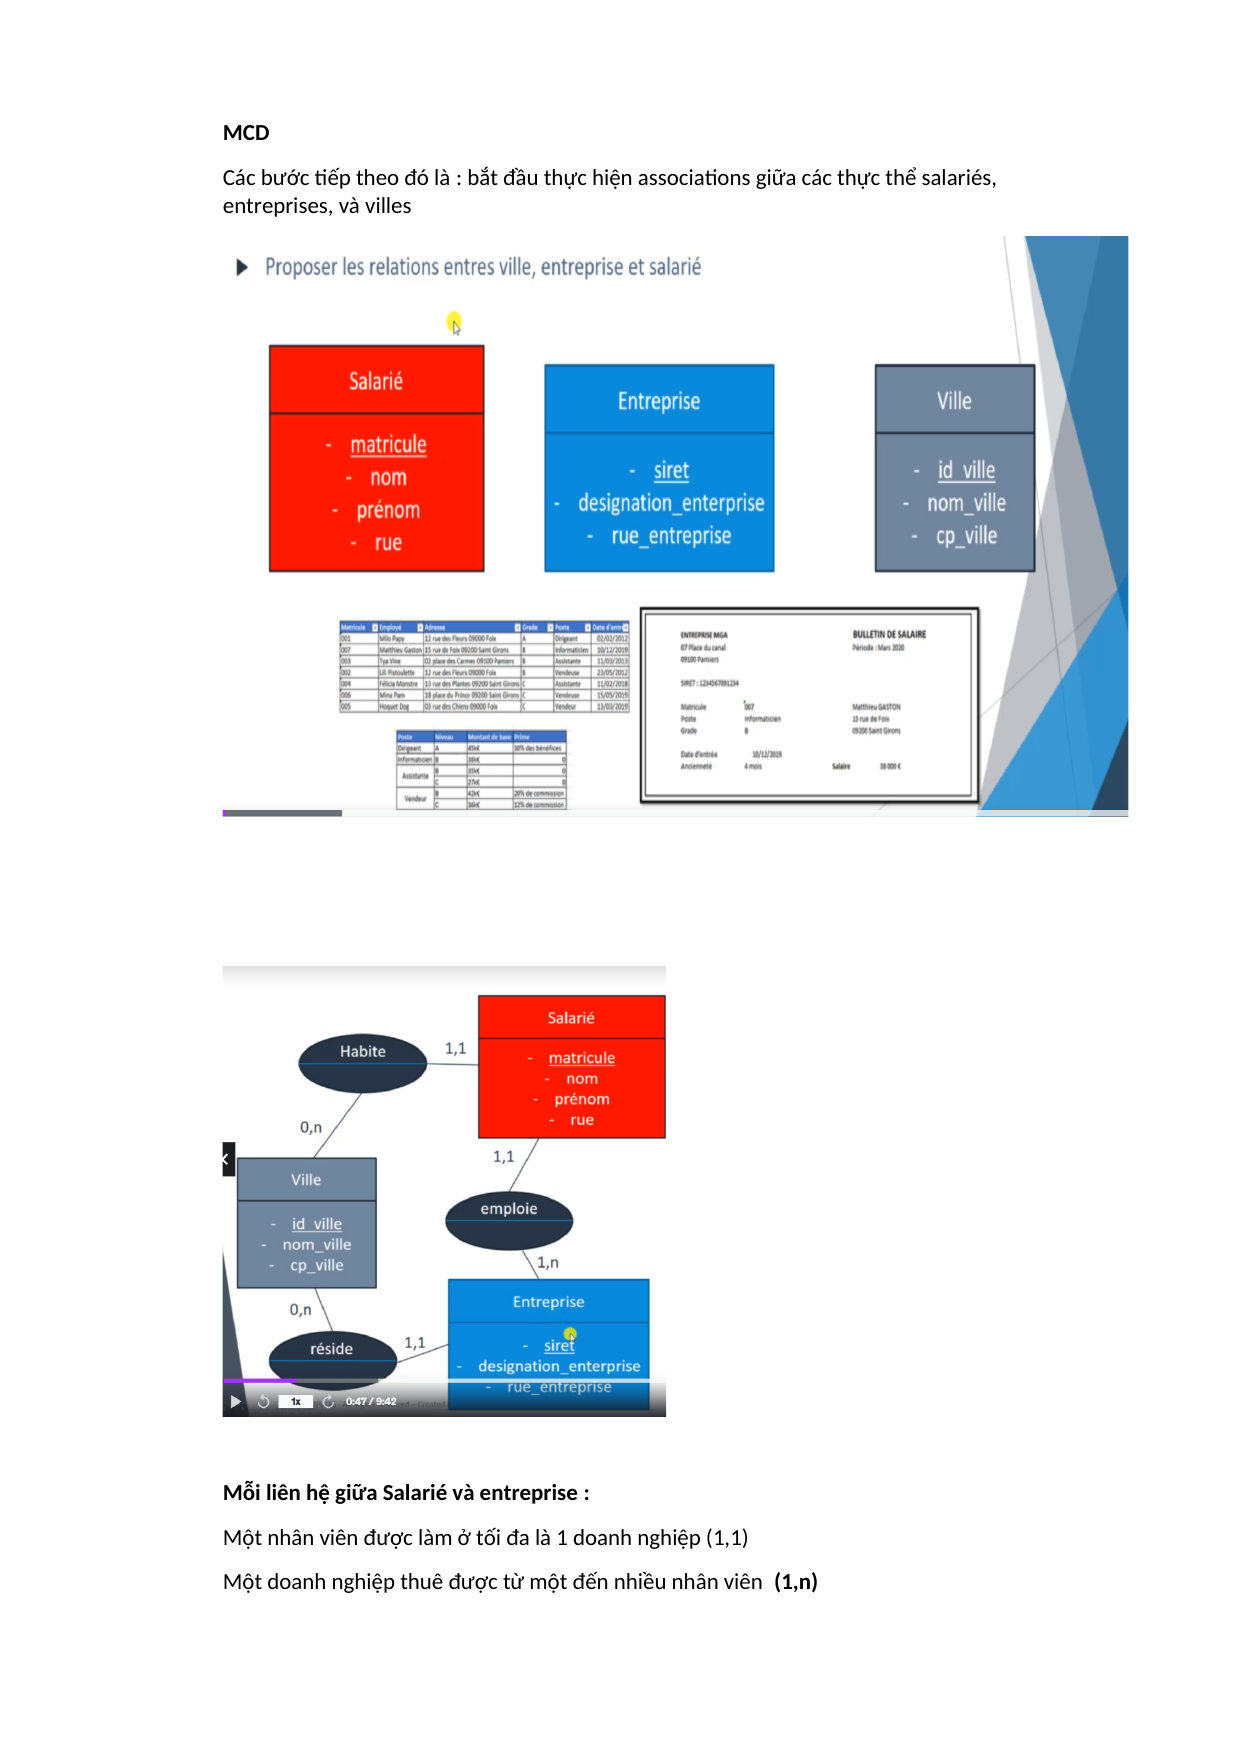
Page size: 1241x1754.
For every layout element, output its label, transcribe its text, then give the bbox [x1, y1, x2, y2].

list Các bước tiếp theo đó là : bắt đầu thực hiện associations giữa các thực thể salariés, entreprises, và villes [223, 163, 1093, 219]
list MCD [223, 118, 1093, 147]
list Mỗi liên hệ giữa Salarié và entreprise : [223, 1478, 1093, 1506]
list Một doanh nghiệp thuê được từ một đến nhiều nhân viên (1,n) [223, 1567, 1093, 1595]
list Một nhân viên được làm ở tối đa là 1 doanh nghiệp (1,1) [223, 1523, 1093, 1551]
